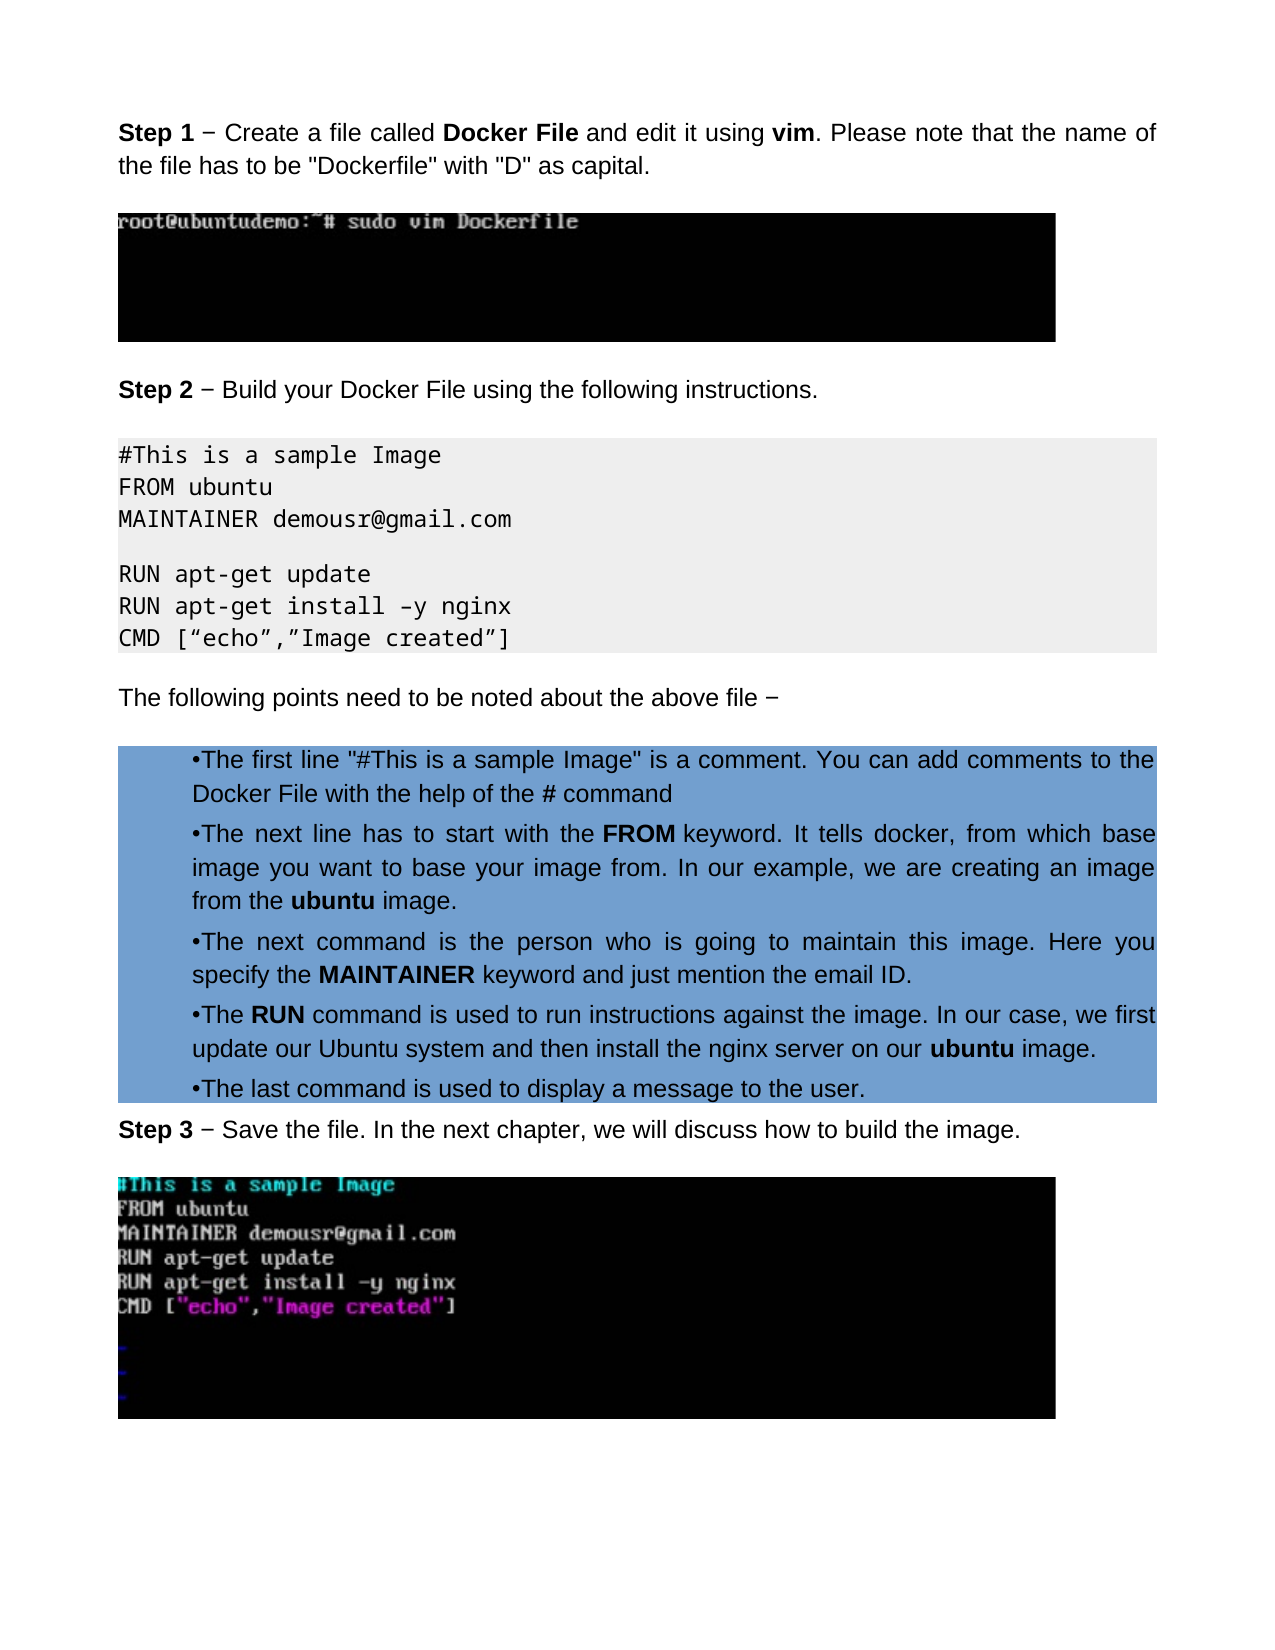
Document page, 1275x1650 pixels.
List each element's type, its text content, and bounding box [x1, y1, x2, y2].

list The first line "#This is a sample Image" is a comment. You can add comments to the Docker File with the help of the # command [118, 746, 1157, 807]
list The last command is used to display a message to the user. [118, 1074, 1157, 1103]
text FROM ubuntu [118, 470, 1157, 502]
text MAINTAINER demousr@gmail.com [118, 502, 1157, 534]
text Step 2 − Build your Docker File using the following instructions. [118, 376, 1157, 404]
picture [118, 213, 1056, 342]
list The next line has to start with the FROM keyword. It tells docker, from which base image you want to base your image from. In our example, we are creating an image from the ubuntu image. [118, 819, 1157, 914]
text #This is a sample Image [118, 438, 1157, 470]
text The following points need to be noted about the above file − [118, 683, 1157, 712]
text RUN apt-get update [118, 558, 1157, 589]
picture [118, 1177, 1056, 1419]
text Step 3 − Save the file. In the next chapter, we will discuss how to build the image. [118, 1115, 1157, 1144]
text Step 1 − Create a file called Docker File and edit it using vim. Please note that the name of the file has to be "Dockerfile" with "D" as capital. [118, 118, 1157, 180]
list The RUN command is used to run instructions against the image. In our case, we first update our Ubuntu system and then install the nginx server on our ubuntu image. [118, 1000, 1157, 1062]
text RUN apt-get install –y nginx [118, 589, 1157, 622]
text CMD [“echo”,”Image created”] [118, 622, 1157, 653]
list The next command is the person who is going to maintain this image. Here you specify the MAINTAINER keyword and just mention the email ID. [118, 926, 1157, 988]
